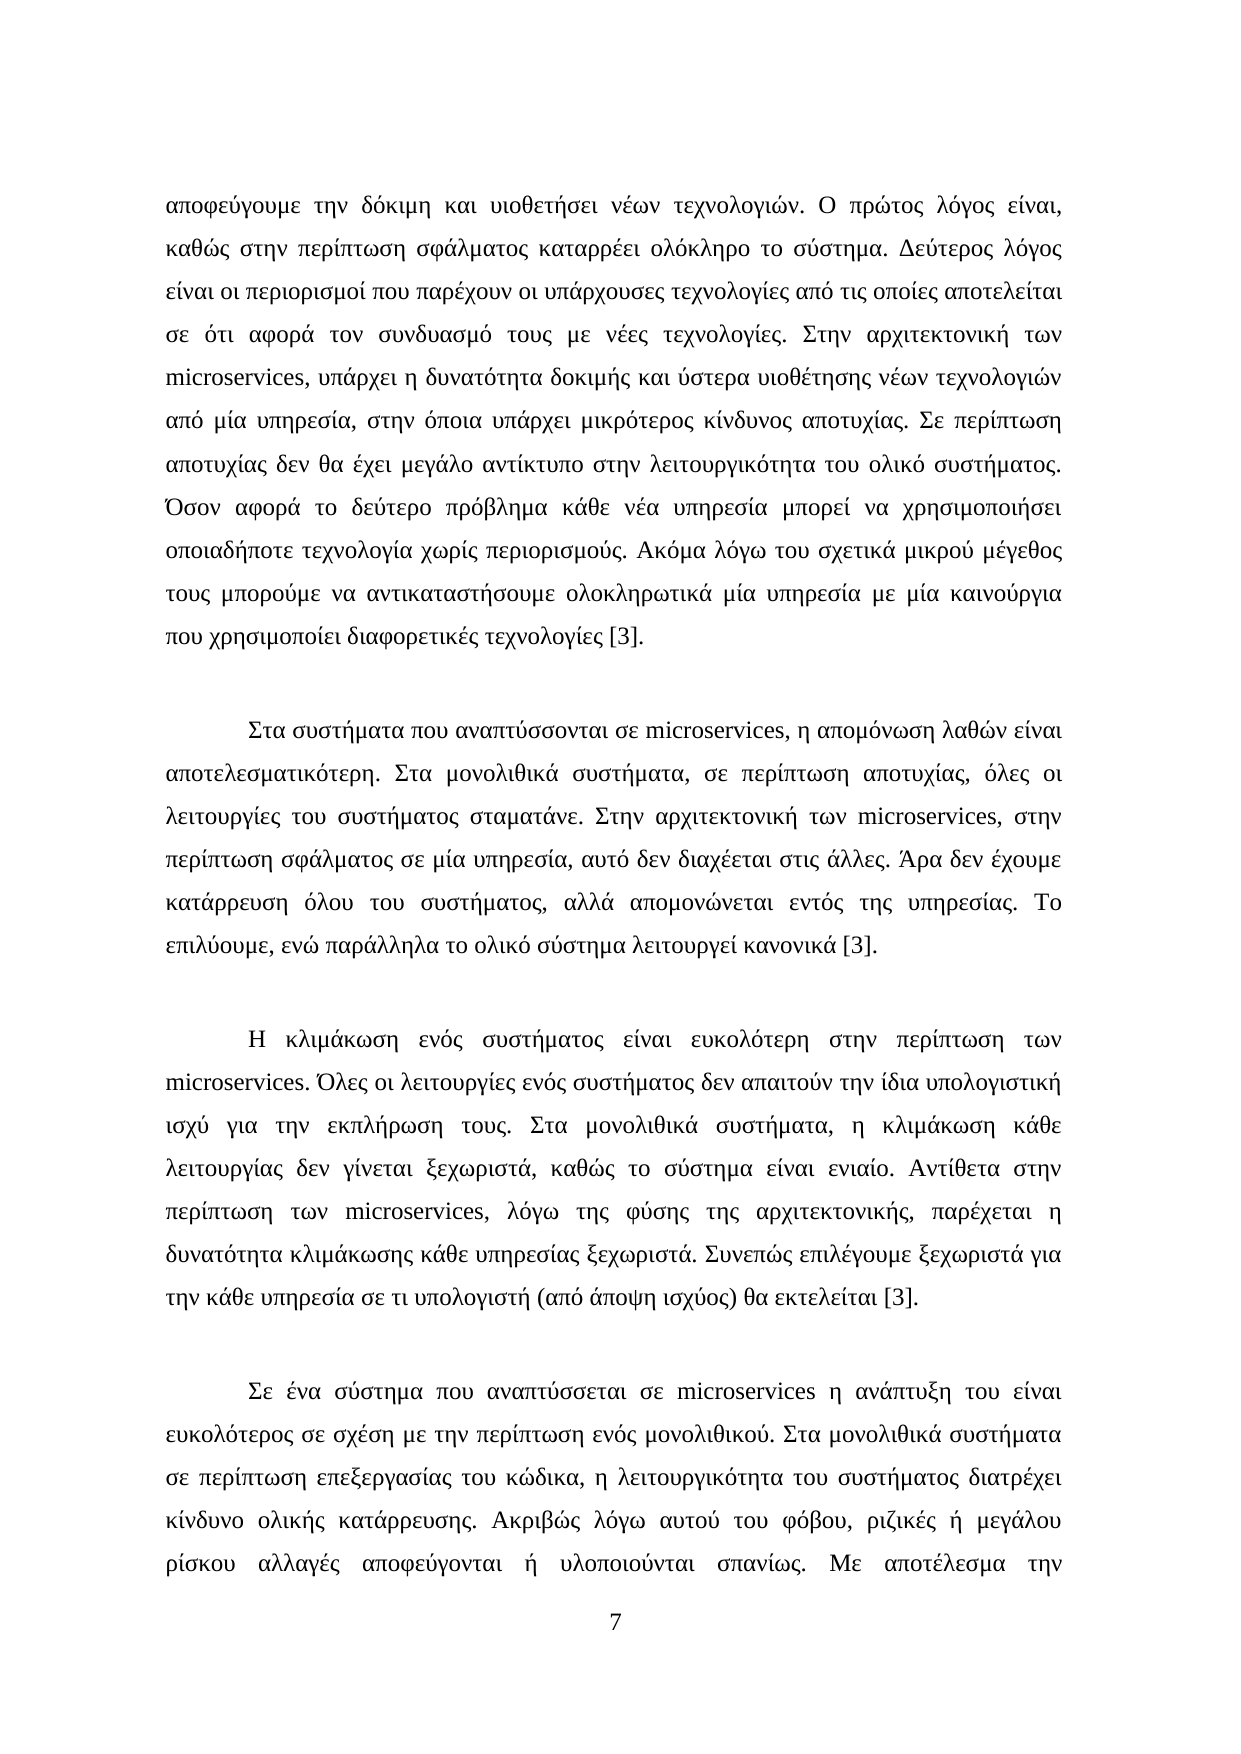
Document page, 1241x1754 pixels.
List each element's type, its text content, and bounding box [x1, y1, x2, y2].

text αποφεύγουμε την δόκιμη και υιοθετήσει νέων τεχνολογιών. Ο πρώτος λόγος είναι, καθώς στην περίπτωση σφάλματος καταρρέει ολόκληρο το σύστημα. Δεύτερος λόγος είναι οι περιορισμοί που παρέχουν οι υπάρχουσες τεχνολογίες από τις οποίες αποτελείται σε ότι αφορά τον συνδυασμό τους με νέες τεχνολογίες. Στην αρχιτεκτονική των microservices, υπάρχει η δυνατότητα δοκιμής και ύστερα υιοθέτησης νέων τεχνολογιών από μία υπηρεσία, στην όποια υπάρχει μικρότερος κίνδυνος αποτυχίας. Σε περίπτωση αποτυχίας δεν θα έχει μεγάλο αντίκτυπο στην λειτουργικότητα του ολικό συστήματος. Όσον αφορά το δεύτερο πρόβλημα κάθε νέα υπηρεσία μπορεί να χρησιμοποιήσει οποιαδήποτε τεχνολογία χωρίς περιορισμούς. Ακόμα λόγω του σχετικά μικρού μέγεθος τους μπορούμε να αντικαταστήσουμε ολοκληρωτικά μία υπηρεσία με μία καινούργια που χρησιμοποίει διαφορετικές τεχνολογίες [3]. [165, 190, 1063, 650]
text Στα συστήματα που αναπτύσσονται σε microservices, η απομόνωση λαθών είναι αποτελεσματικότερη. Στα μονολιθικά συστήματα, σε περίπτωση αποτυχίας, όλες οι λειτουργίες του συστήματος σταματάνε. Στην αρχιτεκτονική των microservices, στην περίπτωση σφάλματος σε μία υπηρεσία, αυτό δεν διαχέεται στις άλλες. Άρα δεν έχουμε κατάρρευση όλου του συστήματος, αλλά απομονώνεται εντός της υπηρεσίας. Το επιλύουμε, ενώ παράλληλα το ολικό σύστημα λειτουργεί κανονικά [3]. [165, 715, 1063, 959]
text Η κλιμάκωση ενός συστήματος είναι ευκολότερη στην περίπτωση των microservices. Όλες οι λειτουργίες ενός συστήματος δεν απαιτούν την ίδια υπολογιστική ισχύ για την εκπλήρωση τους. Στα μονολιθικά συστήματα, η κλιμάκωση κάθε λειτουργίας δεν γίνεται ξεχωριστά, καθώς το σύστημα είναι ενιαίο. Αντίθετα στην περίπτωση των microservices, λόγω της φύσης της αρχιτεκτονικής, παρέχεται η δυνατότητα κλιμάκωσης κάθε υπηρεσίας ξεχωριστά. Συνεπώς επιλέγουμε ξεχωριστά για την κάθε υπηρεσία σε τι υπολογιστή (από άποψη ισχύος) θα εκτελείται [3]. [165, 1024, 1063, 1311]
text Σε ένα σύστημα που αναπτύσσεται σε microservices η ανάπτυξη του είναι ευκολότερος σε σχέση με την περίπτωση ενός μονολιθικού. Στα μονολιθικά συστήματα σε περίπτωση επεξεργασίας του κώδικα, η λειτουργικότητα του συστήματος διατρέχει κίνδυνο ολικής κατάρρευσης. Ακριβώς λόγω αυτού του φόβου, ριζικές ή μεγάλου ρίσκου αλλαγές αποφεύγονται ή υλοποιούνται σπανίως. Με αποτέλεσμα την [165, 1376, 1063, 1577]
